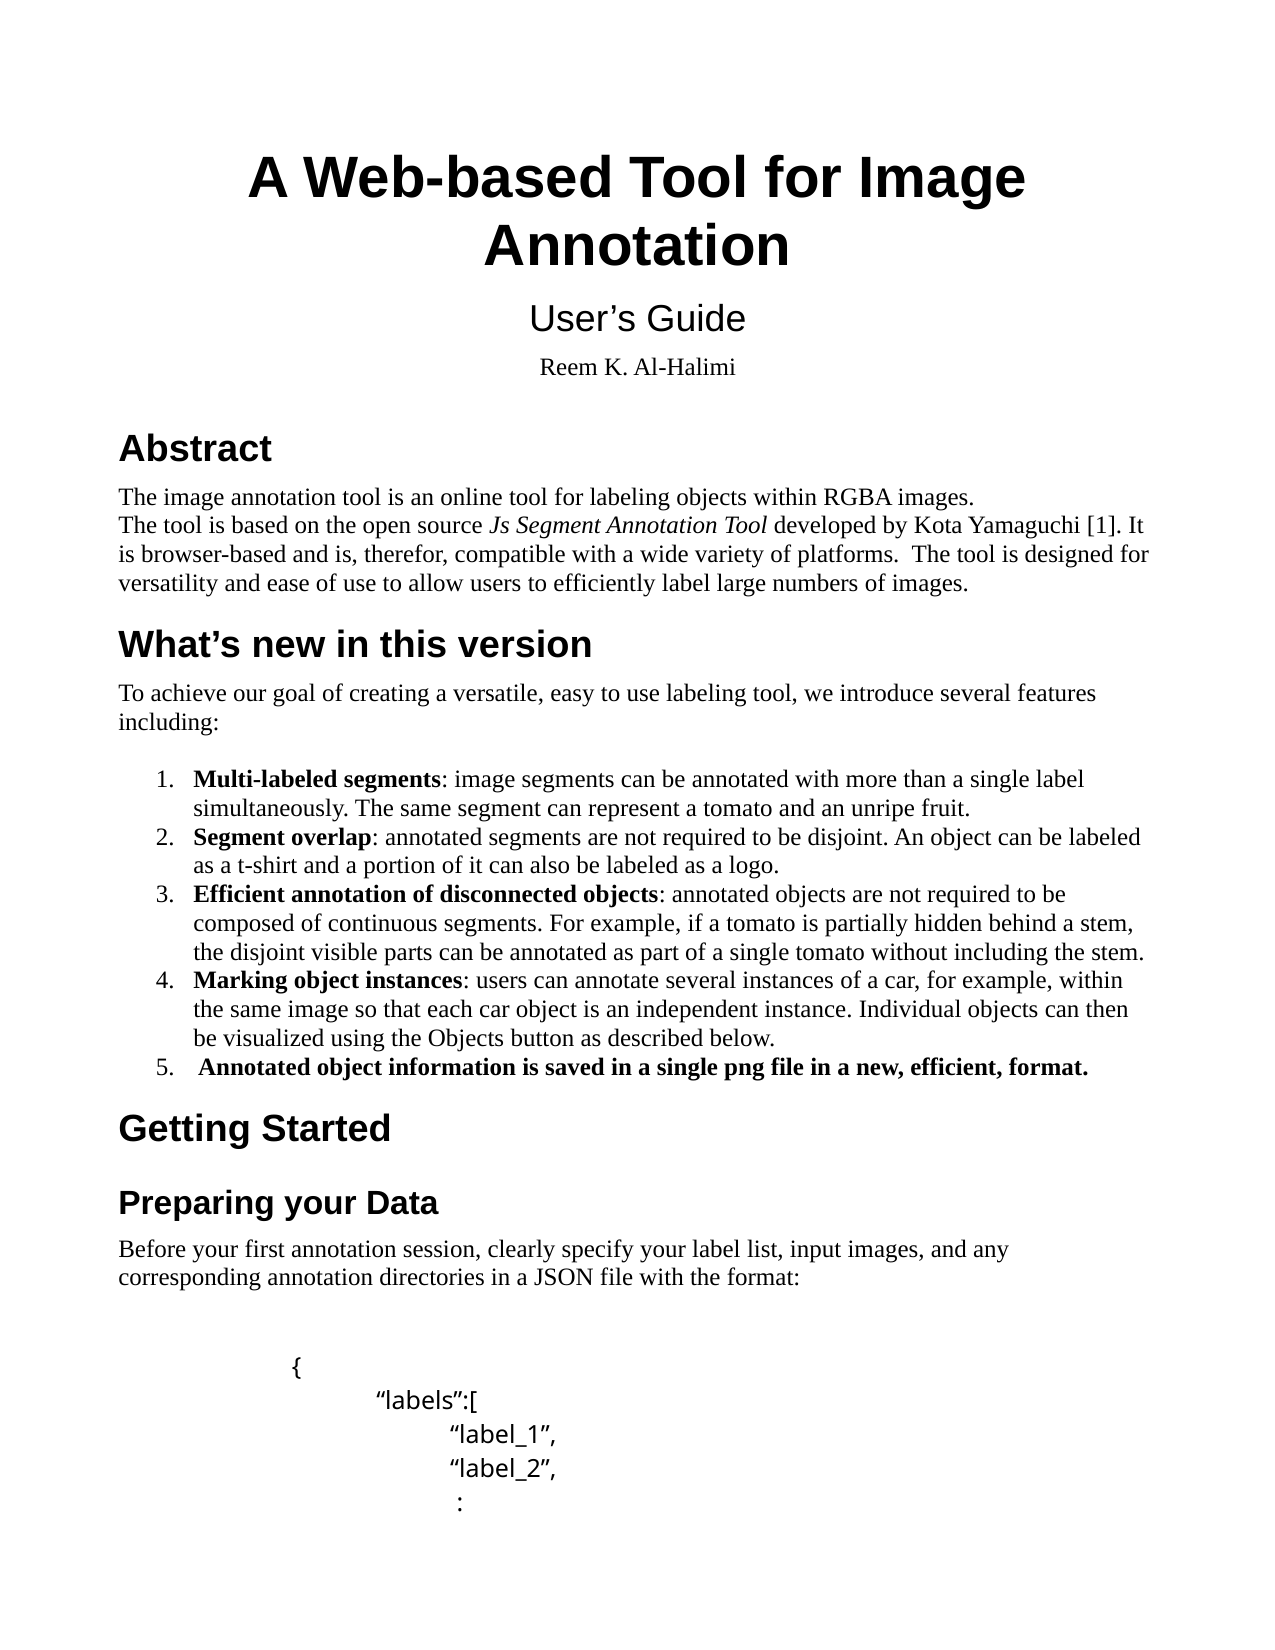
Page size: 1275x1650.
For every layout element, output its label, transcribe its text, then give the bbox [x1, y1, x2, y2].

list “label_1”, [450, 1417, 1157, 1451]
subtitle Preparing your Data [118, 1182, 1157, 1221]
text To achieve our goal of creating a versatile, easy to use labeling tool, we introduce several features including: [118, 678, 1157, 736]
subtitle Abstract [118, 426, 1157, 469]
list “labels”:[ [376, 1383, 1157, 1417]
list Multi-labeled segments: image segments can be annotated with more than a single label simultaneously. The same segment can represent a tomato and an unripe fruit. [156, 764, 1157, 822]
list Annotated object information is saved in a single png file in a new, efficient, format. [156, 1052, 1157, 1081]
title A Web-based Tool for Image Annotation [118, 143, 1157, 277]
subtitle Getting Started [118, 1106, 1157, 1149]
subtitle What’s new in this version [118, 622, 1157, 666]
text The tool is based on the open source Js Segment Annotation Tool developed by Kota Yamaguchi [1]. It is browser-based and is, therefor, compatible with a wide variety of platforms. The tool is designed for versatility and ease of use to allow users to efficiently label large numbers of images. [118, 511, 1157, 597]
text The image annotation tool is an online tool for labeling objects within RGBA images. [118, 482, 1157, 511]
subtitle User’s Guide [118, 296, 1157, 339]
list : [450, 1485, 1157, 1519]
text Reem K. Al-Halimi [118, 352, 1157, 380]
list “label_2”, [450, 1451, 1157, 1485]
list Efficient annotation of disconnected objects: annotated objects are not required to be composed of continuous segments. For example, if a tomato is partially hidden behind a stem, the disjoint visible parts can be annotated as part of a single tomato without including the stem. [156, 879, 1157, 966]
list Segment overlap: annotated segments are not required to be disjoint. An object can be labeled as a t-shirt and a portion of it can also be labeled as a logo. [156, 822, 1157, 879]
text { [266, 1349, 1157, 1383]
list Marking object instances: users can annotate several instances of a car, for example, within the same image so that each car object is an independent instance. Individual objects can then be visualized using the Objects button as described below. [156, 966, 1157, 1052]
text Before your first annotation session, clearly specify your label list, input images, and any corresponding annotation directories in a JSON file with the format: [118, 1234, 1157, 1291]
